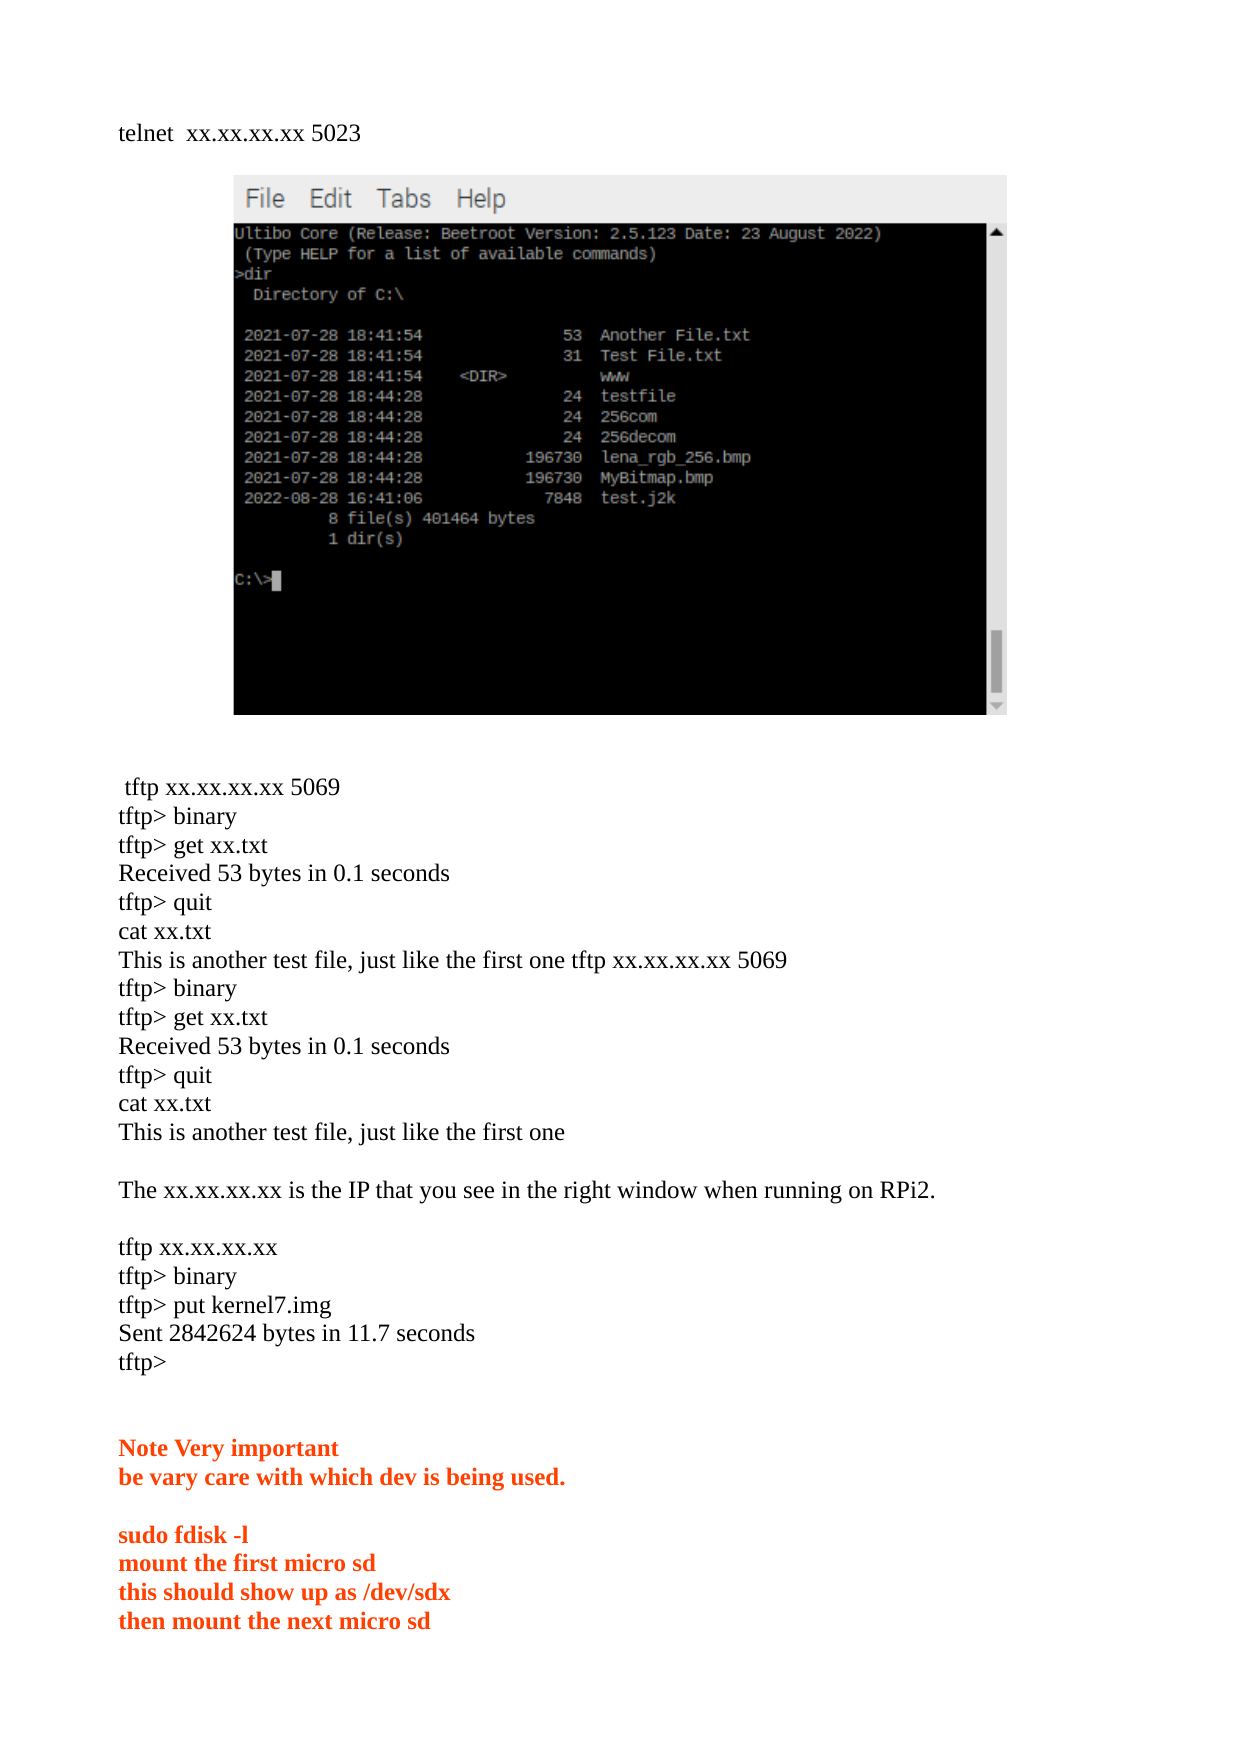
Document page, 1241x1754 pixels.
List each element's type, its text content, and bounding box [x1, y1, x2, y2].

text mount the first micro sd [118, 1548, 1122, 1577]
text tftp> binary [118, 801, 1122, 830]
text sudo fdisk -l [118, 1520, 1122, 1548]
text tftp> binary [118, 973, 1122, 1002]
text Received 53 bytes in 0.1 seconds [118, 858, 1122, 887]
text telnet xx.xx.xx.xx 5023 [118, 118, 1122, 147]
picture [233, 175, 1007, 715]
text then mount the next micro sd [118, 1606, 1122, 1635]
text tftp> quit [118, 887, 1122, 916]
text Sent 2842624 bytes in 11.7 seconds [118, 1318, 1122, 1347]
text tftp xx.xx.xx.xx [118, 1232, 1122, 1261]
text tftp> [118, 1347, 1122, 1376]
text This is another test file, just like the first one tftp xx.xx.xx.xx 5069 [118, 945, 1122, 973]
text This is another test file, just like the first one [118, 1117, 1122, 1146]
text tftp> get xx.txt [118, 830, 1122, 858]
text tftp> quit [118, 1060, 1122, 1088]
text Note Very important [118, 1433, 1122, 1462]
text be vary care with which dev is being used. [118, 1462, 1122, 1491]
text tftp> put kernel7.img [118, 1290, 1122, 1318]
text tftp> get xx.txt [118, 1002, 1122, 1031]
text cat xx.txt [118, 1088, 1122, 1117]
text The xx.xx.xx.xx is the IP that you see in the right window when running on RPi2. [118, 1175, 1122, 1203]
text this should show up as /dev/sdx [118, 1577, 1122, 1606]
text tftp xx.xx.xx.xx 5069 [118, 772, 1122, 801]
text Received 53 bytes in 0.1 seconds [118, 1031, 1122, 1060]
text cat xx.txt [118, 916, 1122, 945]
text tftp> binary [118, 1261, 1122, 1290]
